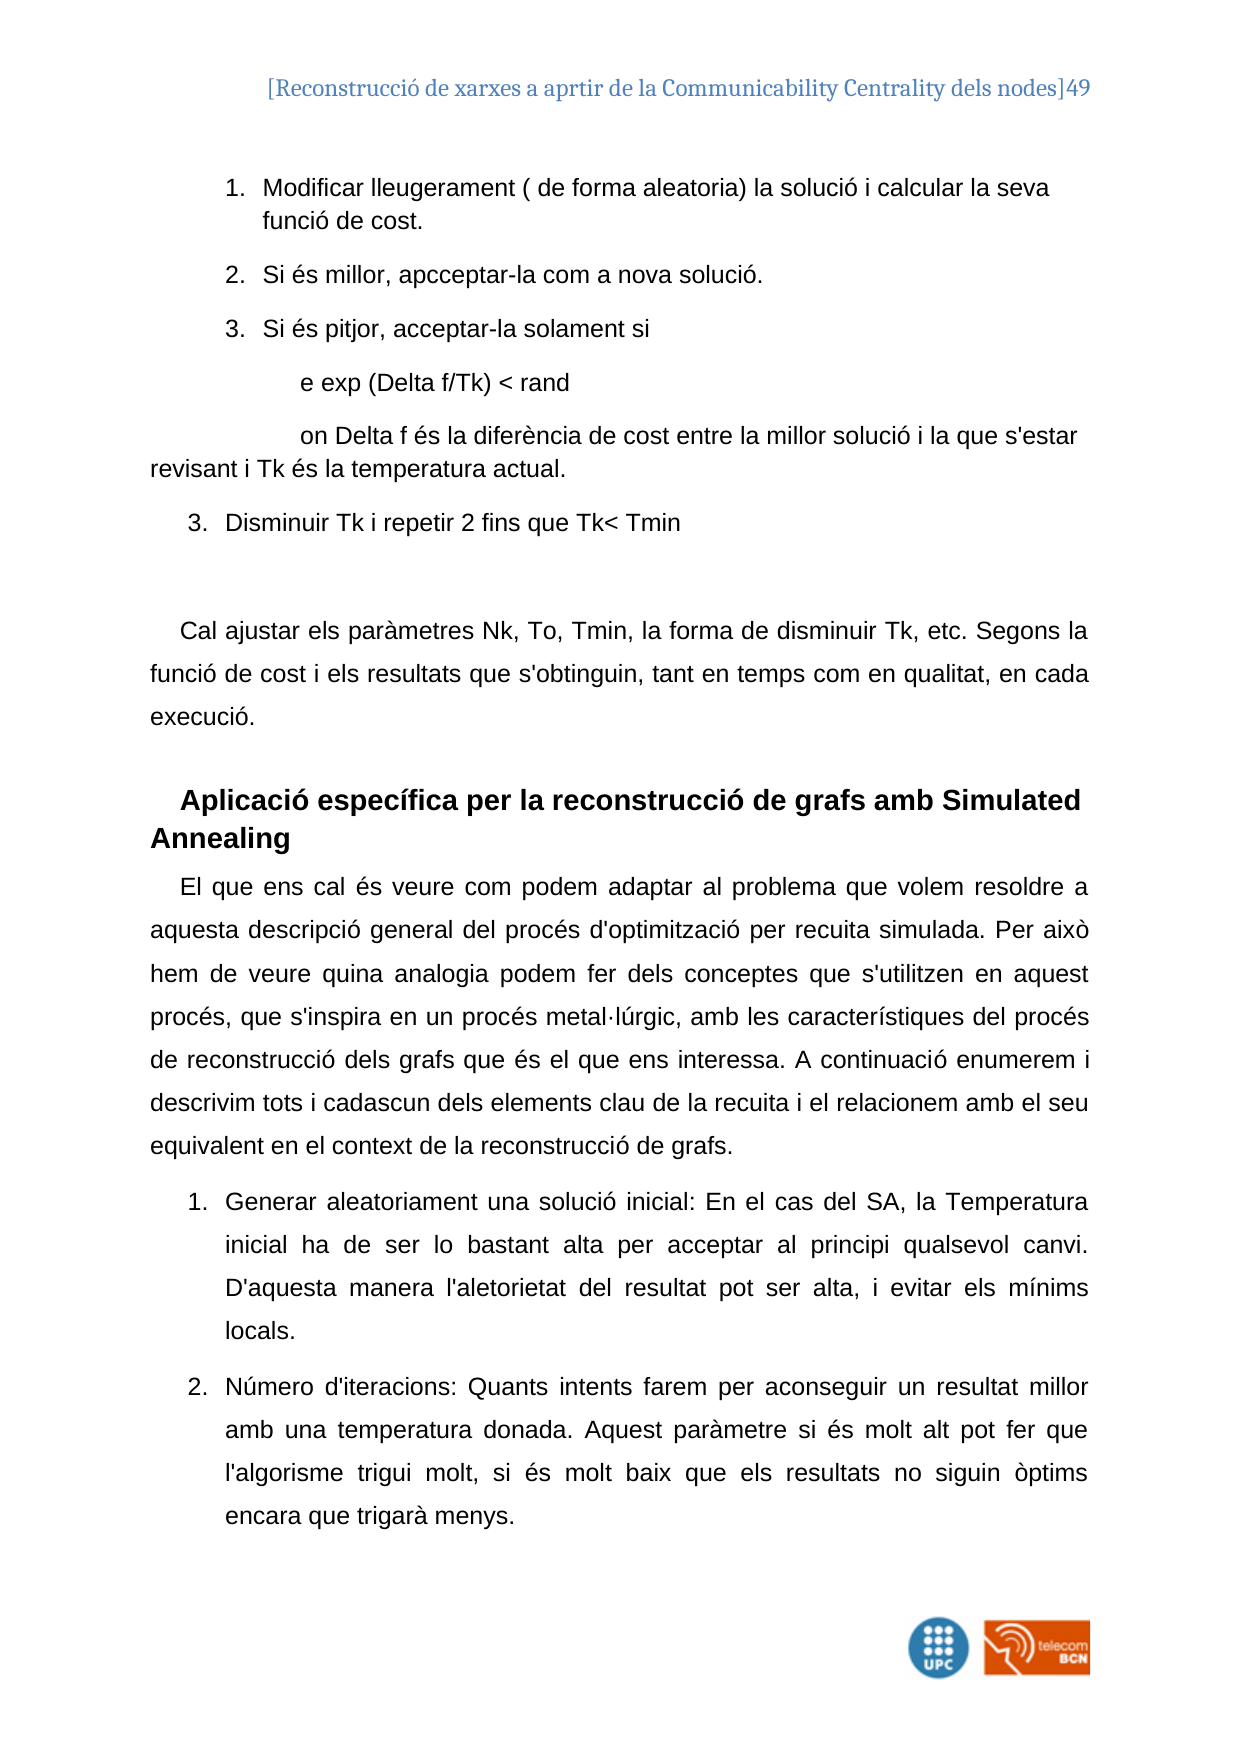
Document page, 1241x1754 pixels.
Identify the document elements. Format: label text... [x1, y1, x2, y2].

text e exp (Delta f/Tk) < rand [150, 367, 1090, 396]
picture [904, 1614, 1091, 1681]
text on Delta f és la diferència de cost entre la millor solució i la que s'estar revisant i Tk és la temperatura actual. [150, 421, 1090, 483]
list Si és millor, apcceptar-la com a nova solució. [225, 260, 1090, 288]
list Número d'iteracions: Quants intents farem per aconseguir un resultat millor amb una temperatura donada. Aquest paràmetre si és molt alt pot fer que l'algorisme trigui molt, si és molt baix que els resultats no siguin òptims encara que trigarà menys. [187, 1372, 1090, 1530]
list Disminuir Tk i repetir 2 fins que Tk< Tmin [187, 508, 1090, 537]
text El que ens cal és veure com podem adaptar al problema que volem resoldre a aquesta descripció general del procés d'optimització per recuita simulada. Per això hem de veure quina analogia podem fer dels conceptes que s'utilitzen en aquest procés, que s'inspira en un procés metal·lúrgic, amb les característiques del procés de reconstrucció dels grafs que és el que ens interessa. A continuació enumerem i descrivim tots i cadascun dels elements clau de la recuita i el relacionem amb el seu equivalent en el context de la reconstrucció de grafs. [150, 872, 1090, 1160]
list Generar aleatoriament una solució inicial: En el cas del SA, la Temperatura inicial ha de ser lo bastant alta per acceptar al principi qualsevol canvi. D'aquesta manera l'aletorietat del resultat pot ser alta, i evitar els mínims locals. [187, 1187, 1090, 1345]
subtitle Aplicació específica per la reconstrucció de grafs amb Simulated Annealing [150, 783, 1090, 855]
list Si és pitjor, acceptar-la solament si [225, 314, 1090, 342]
text Cal ajustar els paràmetres Nk, To, Tmin, la forma de disminuir Tk, etc. Segons la funció de cost i els resultats que s'obtinguin, tant en temps com en qualitat, en cada execució. [150, 616, 1090, 731]
list Modificar lleugerament ( de forma aleatoria) la solució i calcular la seva funció de cost. [225, 173, 1090, 235]
